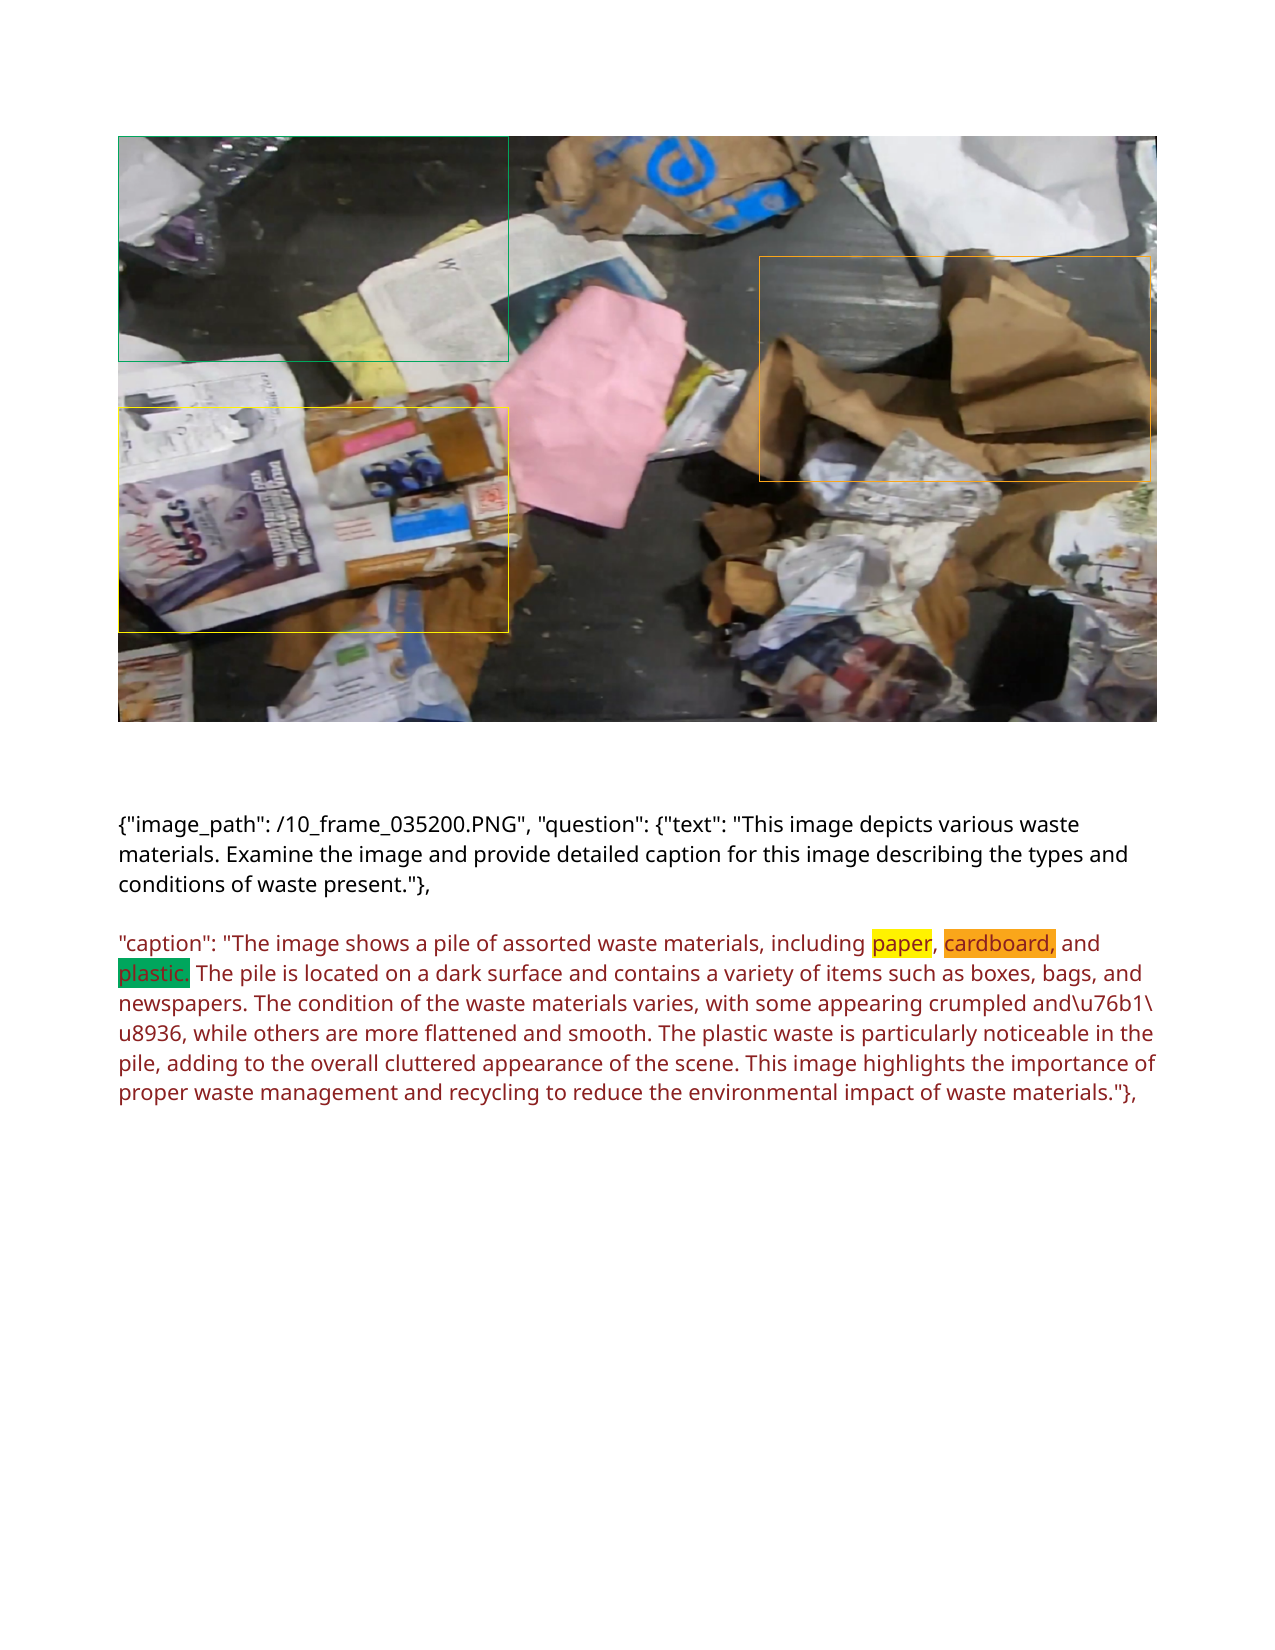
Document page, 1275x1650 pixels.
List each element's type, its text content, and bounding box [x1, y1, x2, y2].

picture [118, 136, 1157, 722]
text {"image_path": /10_frame_035200.PNG", "question": {"text": "This image depicts various waste materials. Examine the image and provide detailed caption for this image describing the types and conditions of waste present."}, [118, 809, 1157, 899]
text "caption": "The image shows a pile of assorted waste materials, including paper, cardboard, and plastic. The pile is located on a dark surface and contains a variety of items such as boxes, bags, and newspapers. The condition of the waste materials varies, with some appearing crumpled and\u76b1\u8936, while others are more flattened and smooth. The plastic waste is particularly noticeable in the pile, adding to the overall cluttered appearance of the scene. This image highlights the importance of proper waste management and recycling to reduce the environmental impact of waste materials."}, [118, 928, 1157, 1107]
picture [119, 137, 508, 361]
picture [119, 408, 508, 632]
